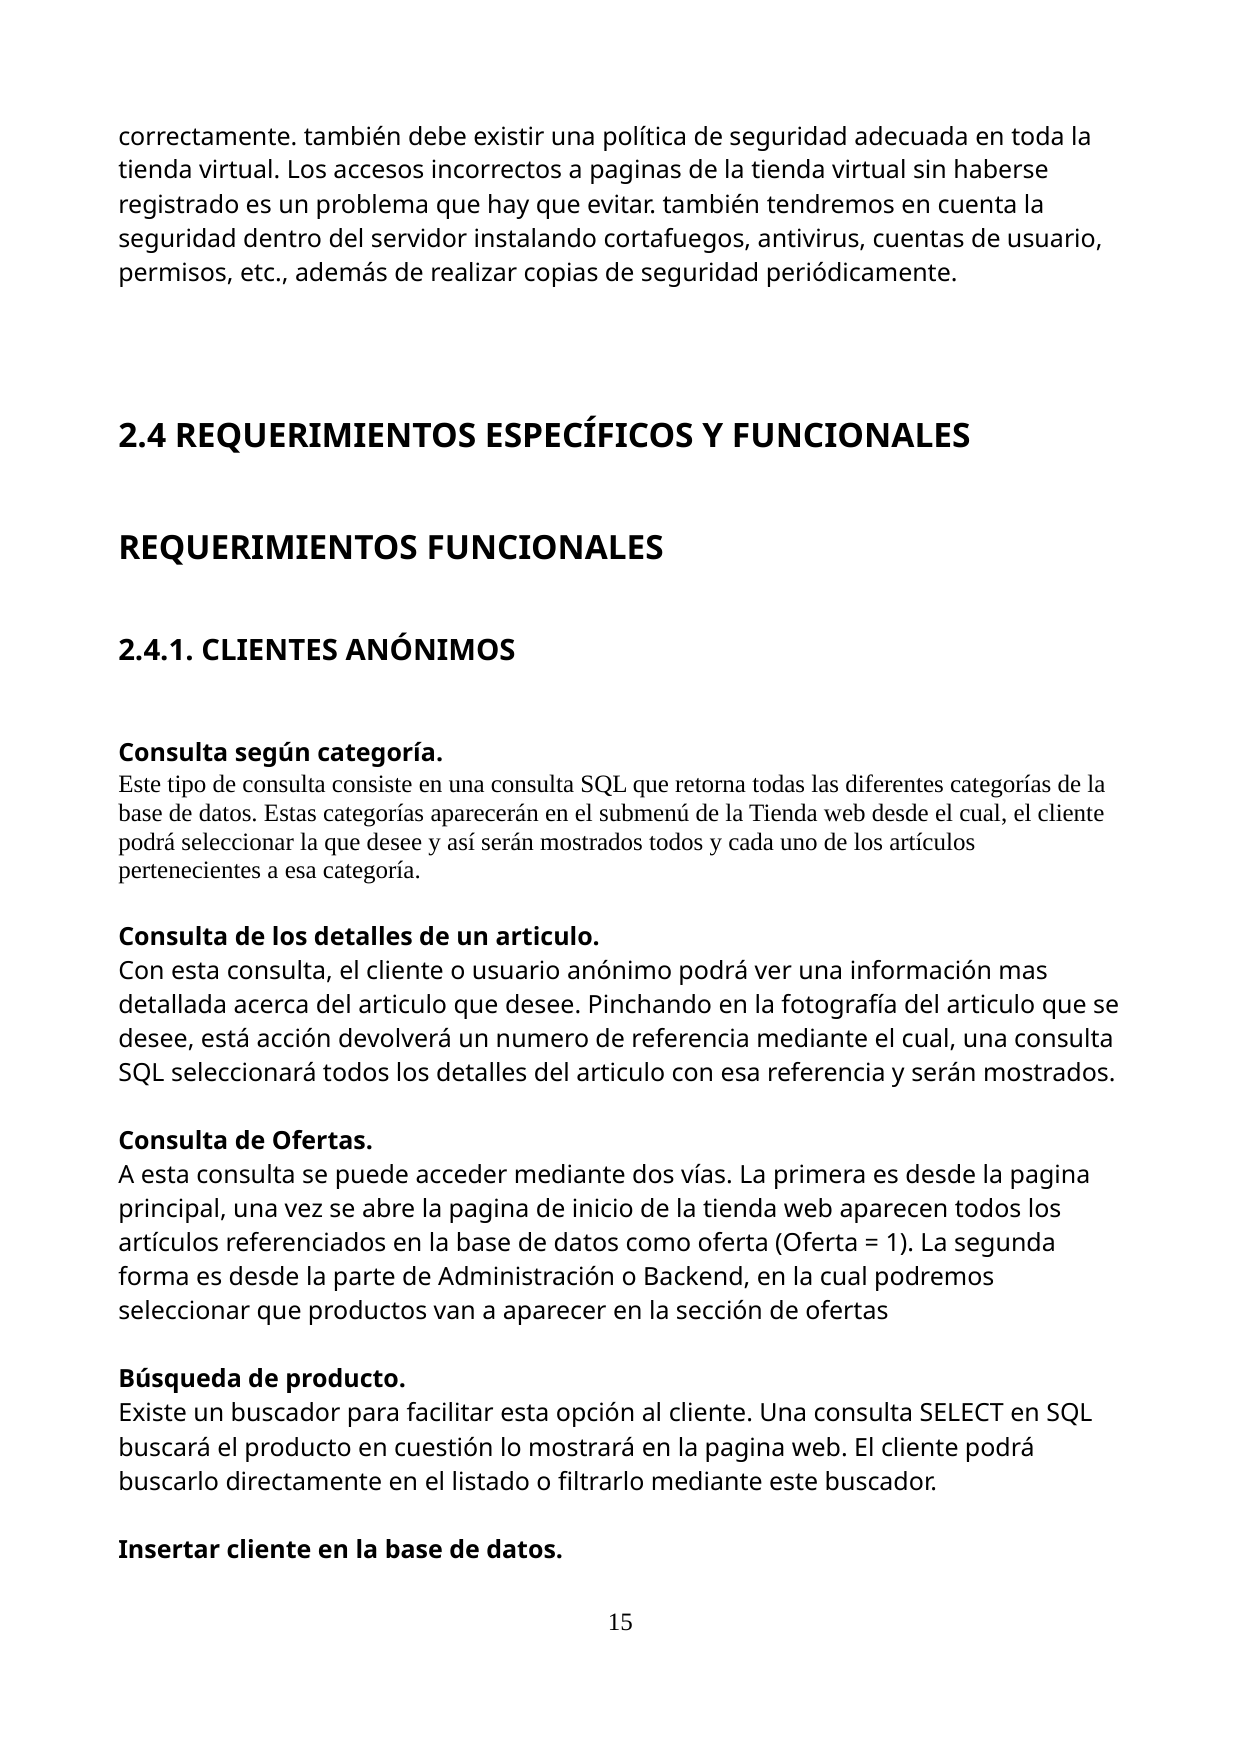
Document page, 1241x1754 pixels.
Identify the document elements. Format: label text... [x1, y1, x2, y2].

text A esta consulta se puede acceder mediante dos vías. La primera es desde la pagina principal, una vez se abre la pagina de inicio de la tienda web aparecen todos los artículos referenciados en la base de datos como oferta (Oferta = 1). La segunda forma es desde la parte de Administración o Backend, en la cual podremos seleccionar que productos van a aparecer en la sección de ofertas [118, 1157, 1122, 1327]
text Existe un buscador para facilitar esta opción al cliente. Una consulta SELECT en SQL buscará el producto en cuestión lo mostrará en la pagina web. El cliente podrá buscarlo directamente en el listado o filtrarlo mediante este buscador. [118, 1395, 1122, 1497]
text Consulta de los detalles de un articulo. [118, 918, 1122, 952]
text Consulta según categoría. [118, 735, 1122, 769]
text REQUERIMIENTOS FUNCIONALES [118, 523, 1122, 569]
text Este tipo de consulta consiste en una consulta SQL que retorna todas las diferentes categorías de la base de datos. Estas categorías aparecerán en el submenú de la Tienda web desde el cual, el cliente podrá seleccionar la que desee y así serán mostrados todos y cada uno de los artículos pertenecientes a esa categoría. [118, 769, 1122, 884]
text correctamente. también debe existir una política de seguridad adecuada en toda la tienda virtual. Los accesos incorrectos a paginas de la tienda virtual sin haberse registrado es un problema que hay que evitar. también tendremos en cuenta la seguridad dentro del servidor instalando cortafuegos, antivirus, cuentas de usuario, permisos, etc., además de realizar copias de seguridad periódicamente. [118, 118, 1122, 288]
subtitle 2.4.1. CLIENTES ANÓNIMOS [118, 629, 1122, 669]
text Insertar cliente en la base de datos. [118, 1531, 1122, 1565]
text Con esta consulta, el cliente o usuario anónimo podrá ver una información mas detallada acerca del articulo que desee. Pinchando en la fotografía del articulo que se desee, está acción devolverá un numero de referencia mediante el cual, una consulta SQL seleccionará todos los detalles del articulo con esa referencia y serán mostrados. [118, 952, 1122, 1088]
text Consulta de Ofertas. [118, 1123, 1122, 1157]
subtitle 2.4 REQUERIMIENTOS ESPECÍFICOS Y FUNCIONALES [118, 411, 1122, 457]
text Búsqueda de producto. [118, 1361, 1122, 1395]
